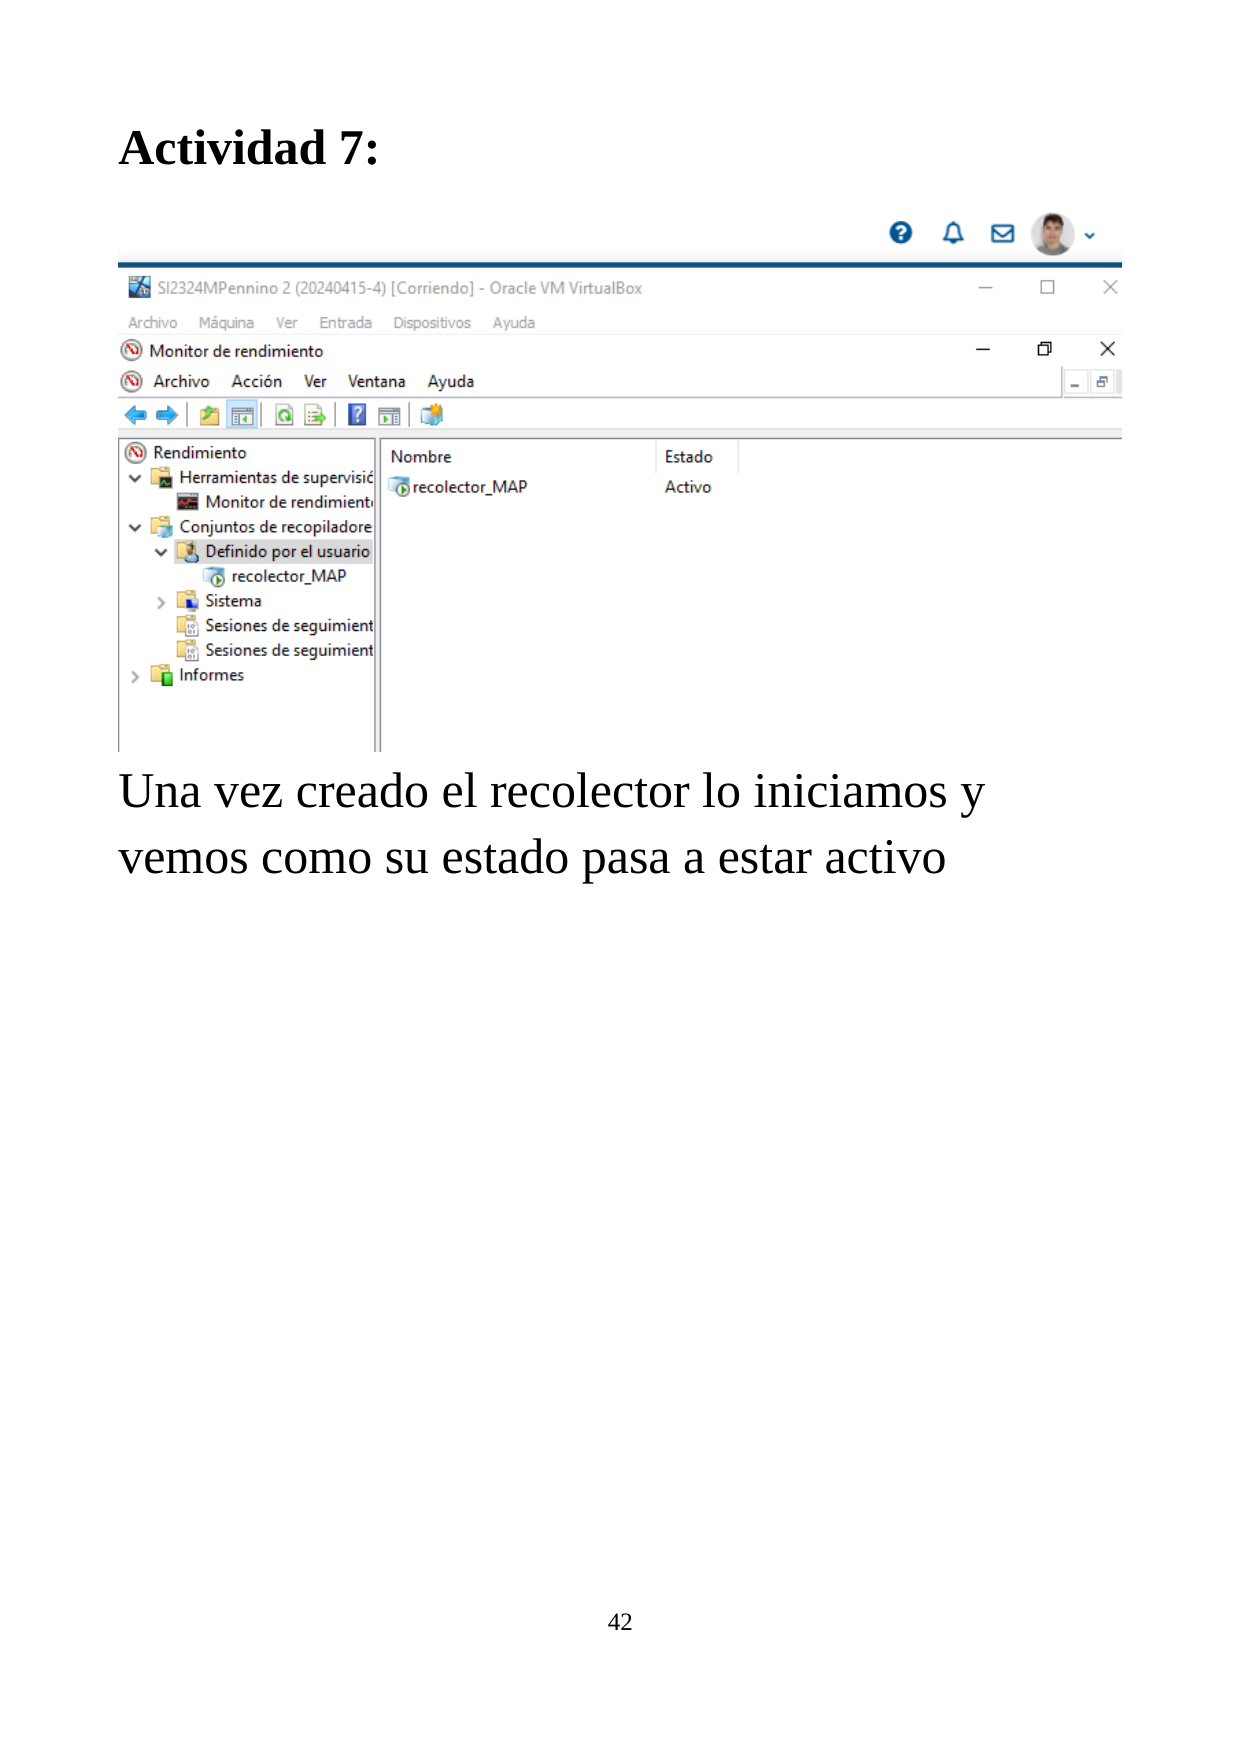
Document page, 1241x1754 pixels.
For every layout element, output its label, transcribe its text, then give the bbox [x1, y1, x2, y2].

text Actividad 7: [118, 118, 1122, 176]
text Una vez creado el recolector lo iniciamos y vemos como su estado pasa a estar activo [118, 752, 1122, 884]
picture [118, 198, 1123, 752]
